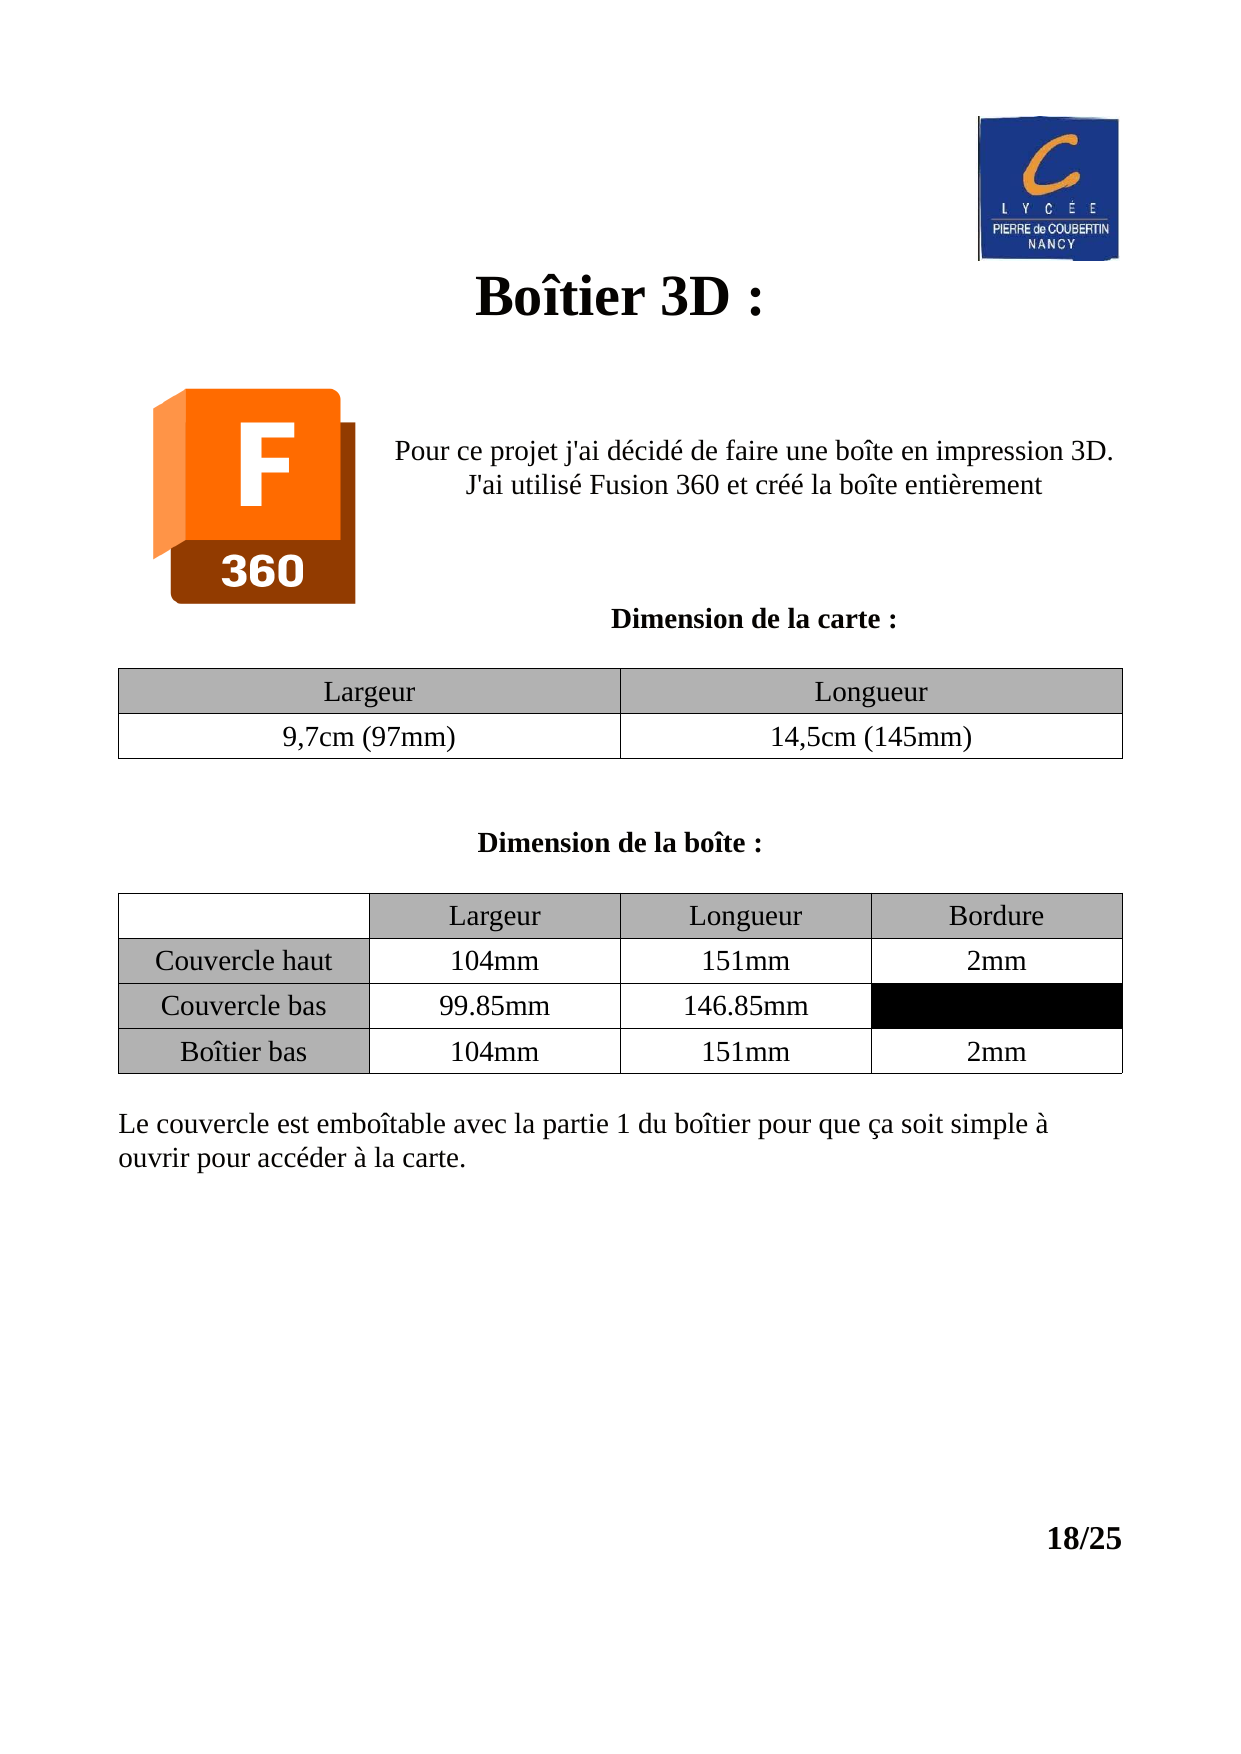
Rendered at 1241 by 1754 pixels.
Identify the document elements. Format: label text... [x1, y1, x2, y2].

picture [975, 116, 1120, 261]
text Boîtier 3D : [118, 118, 1122, 328]
table_cell 14,5cm (145mm) [621, 714, 1122, 758]
picture [121, 363, 387, 629]
table_cell [872, 984, 1122, 1028]
table_cell Boîtier bas [119, 1029, 369, 1073]
table_cell 146.85mm [621, 984, 871, 1028]
text Pour ce projet j'ai décidé de faire une boîte en impression 3D. [387, 433, 1122, 467]
table_header Bordure [872, 894, 1122, 938]
table_header Largeur [370, 894, 620, 938]
table_cell 104mm [370, 1029, 620, 1073]
text Dimension de la carte : [118, 601, 1122, 634]
text Dimension de la boîte : [118, 825, 1122, 859]
text J'ai utilisé Fusion 360 et créé la boîte entièrement [387, 467, 1122, 500]
table_cell Couvercle haut [119, 939, 369, 983]
table_header [119, 894, 369, 938]
table_header Longueur [621, 894, 871, 938]
table_cell 9,7cm (97mm) [119, 714, 620, 758]
table_header Longueur [621, 669, 1122, 713]
table_cell Couvercle bas [119, 984, 369, 1028]
table_cell 151mm [621, 1029, 871, 1073]
table_header Largeur [119, 669, 620, 713]
table_cell 104mm [370, 939, 620, 983]
table_cell 2mm [872, 1029, 1122, 1073]
text 18/25 [118, 1519, 1122, 1557]
text Le couvercle est emboîtable avec la partie 1 du boîtier pour que ça soit simple à ouvrir pour accéder à la carte. [118, 1107, 1122, 1174]
table_cell 99.85mm [370, 984, 620, 1028]
table_cell 2mm [872, 939, 1122, 983]
table_cell 151mm [621, 939, 871, 983]
